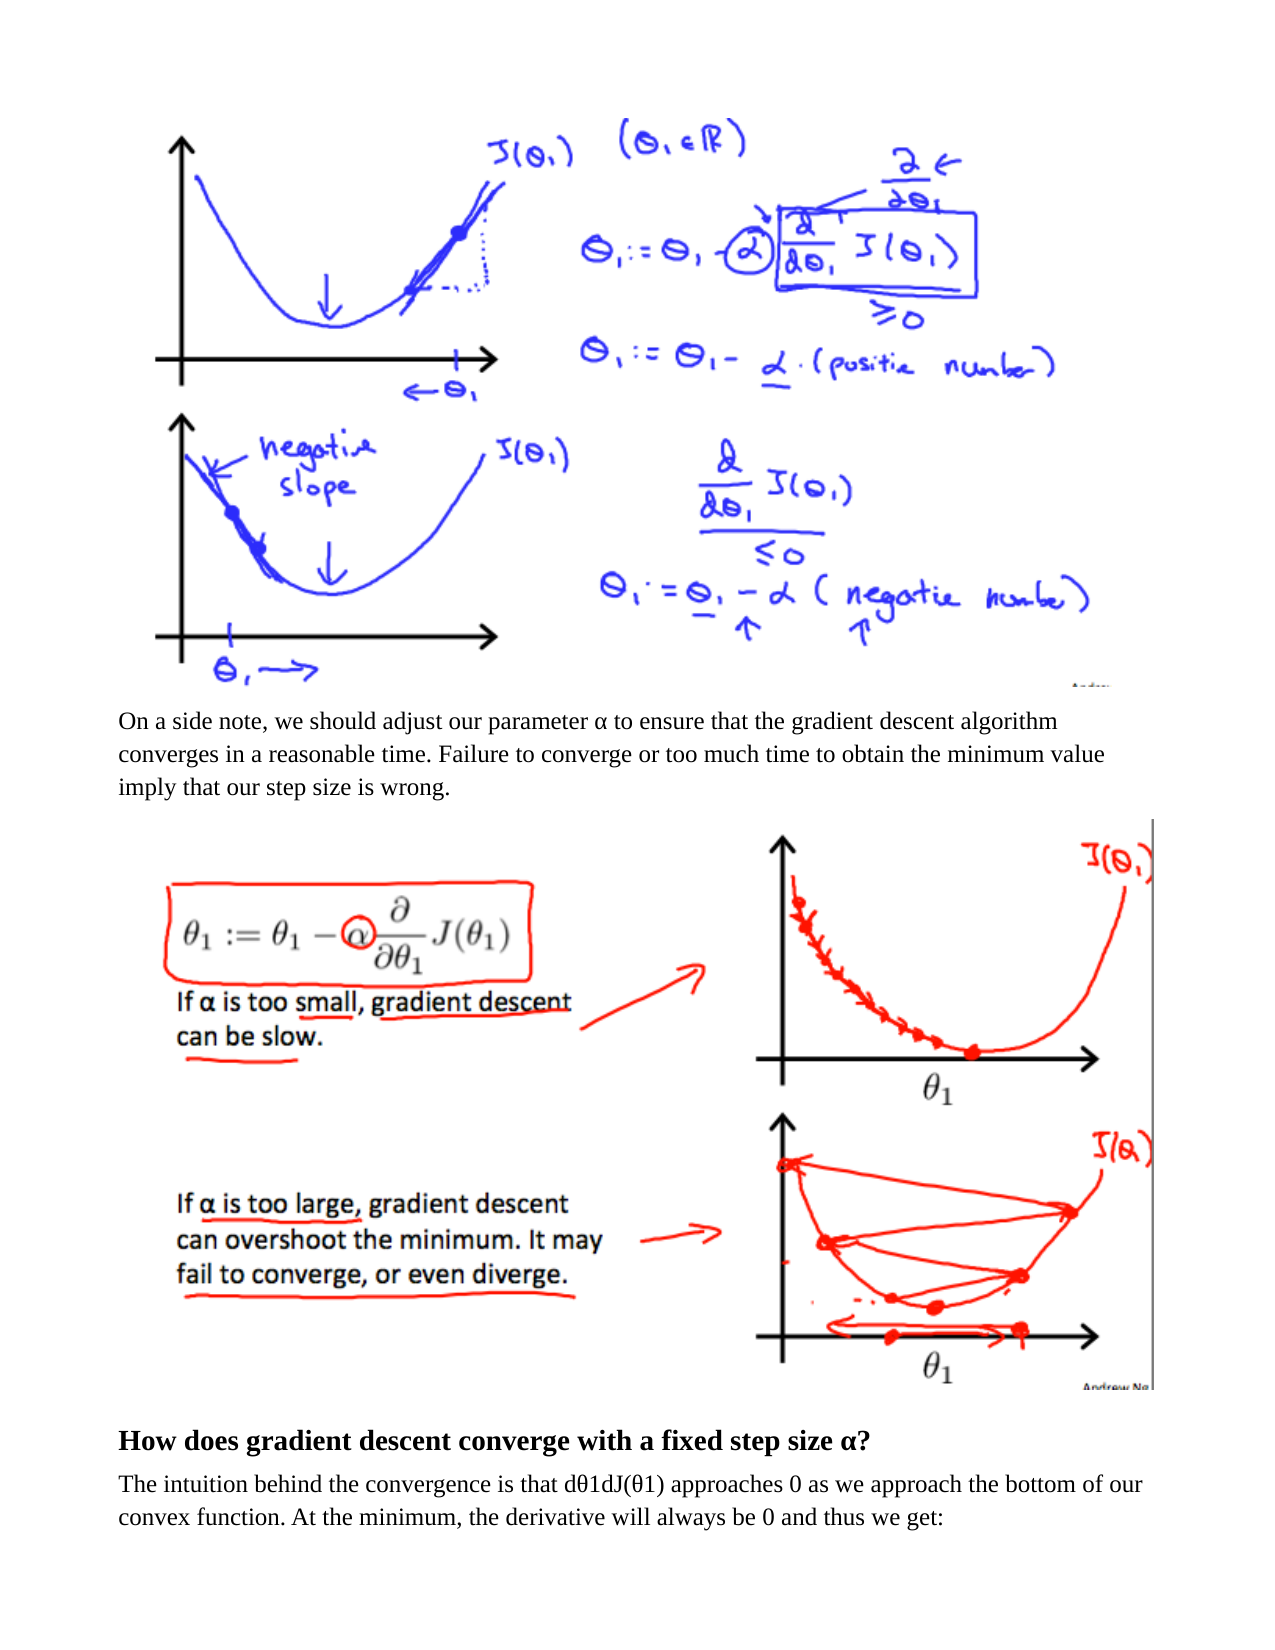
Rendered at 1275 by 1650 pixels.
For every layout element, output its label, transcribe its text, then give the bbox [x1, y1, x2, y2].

picture [118, 819, 1154, 1390]
picture [118, 118, 1112, 687]
text On a side note, we should adjust our parameter α to ensure that the gradient descent algorithm converges in a reasonable time. Failure to converge or too much time to obtain the minimum value imply that our step size is wrong. [118, 706, 1157, 801]
subtitle How does gradient descent converge with a fixed step size α? [118, 1423, 1157, 1457]
text The intuition behind the convergence is that dθ1​d​J(θ1​) approaches 0 as we approach the bottom of our convex function. At the minimum, the derivative will always be 0 and thus we get: [118, 1469, 1157, 1531]
